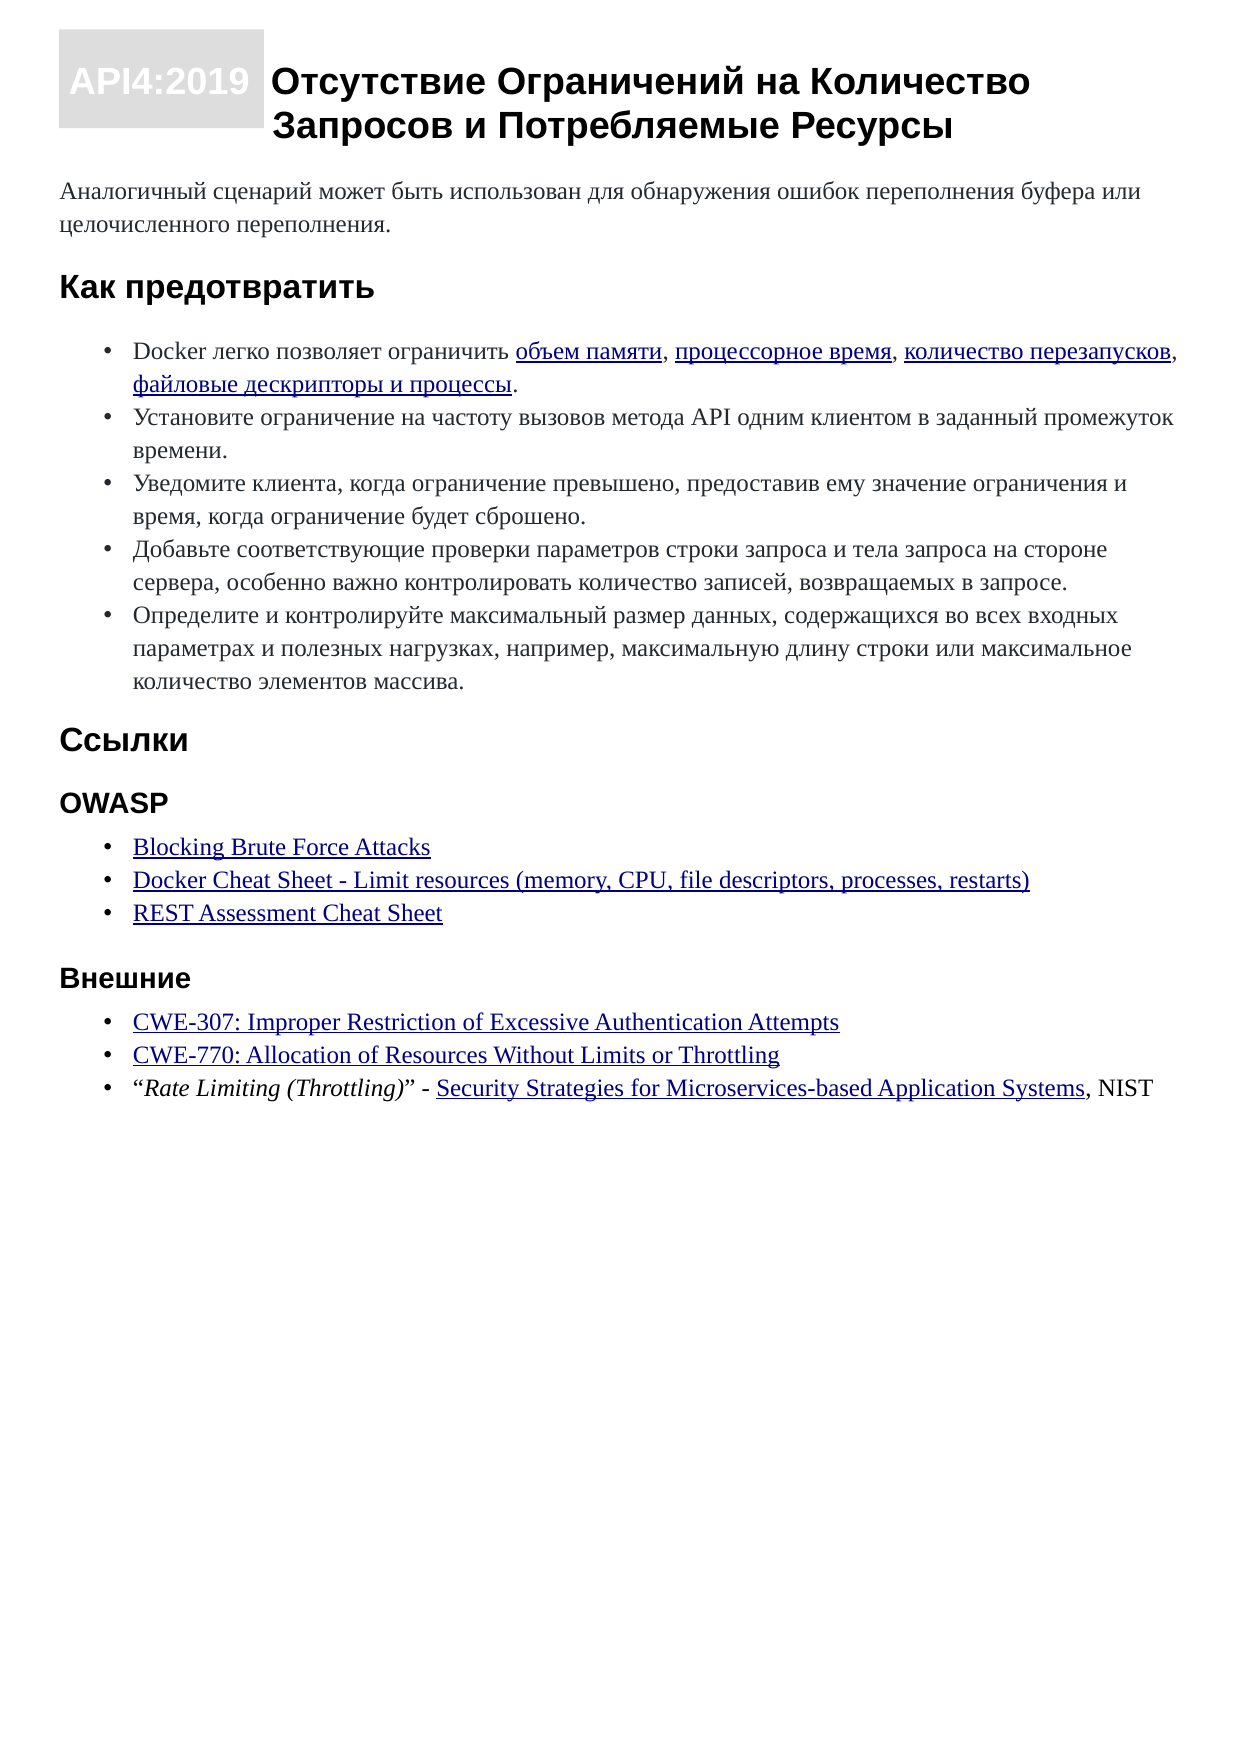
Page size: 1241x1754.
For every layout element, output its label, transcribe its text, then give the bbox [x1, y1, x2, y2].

list “Rate Limiting (Throttling)” - Security Strategies for Microservices-based Application Systems, NIST [103, 1073, 1181, 1102]
list Уведомите клиента, когда ограничение превышено, предоставив ему значение ограничения и время, когда ограничение будет сброшено. [103, 468, 1181, 530]
subtitle Внешние [59, 961, 1181, 994]
list Docker легко позволяет ограничить объем памяти, процессорное время, количество перезапусков, файловые дескрипторы и процессы. [103, 336, 1181, 398]
text Аналогичный сценарий может быть использован для обнаружения ошибок переполнения буфера или целочисленного переполнения. [59, 176, 1181, 238]
list Установите ограничение на частоту вызовов метода API одним клиентом в заданный промежуток времени. [103, 402, 1181, 464]
list CWE-770: Allocation of Resources Without Limits or Throttling [103, 1040, 1181, 1068]
subtitle Ссылки [59, 720, 1181, 759]
list Blocking Brute Force Attacks [103, 832, 1181, 861]
list REST Assessment Cheat Sheet [103, 898, 1181, 927]
list Docker Cheat Sheet - Limit resources (memory, CPU, file descriptors, processes, restarts) [103, 865, 1181, 894]
subtitle OWASP [59, 786, 1181, 820]
text Как предотвратить [59, 267, 1181, 306]
list CWE-307: Improper Restriction of Excessive Authentication Attempts [103, 1007, 1181, 1036]
list Добавьте соответствующие проверки параметров строки запроса и тела запроса на стороне сервера, особенно важно контролировать количество записей, возвращаемых в запросе. [103, 534, 1181, 596]
list Определите и контролируйте максимальный размер данных, содержащихся во всех входных параметрах и полезных нагрузках, например, максимальную длину строки или максимальное количество элементов массива. [103, 600, 1181, 695]
